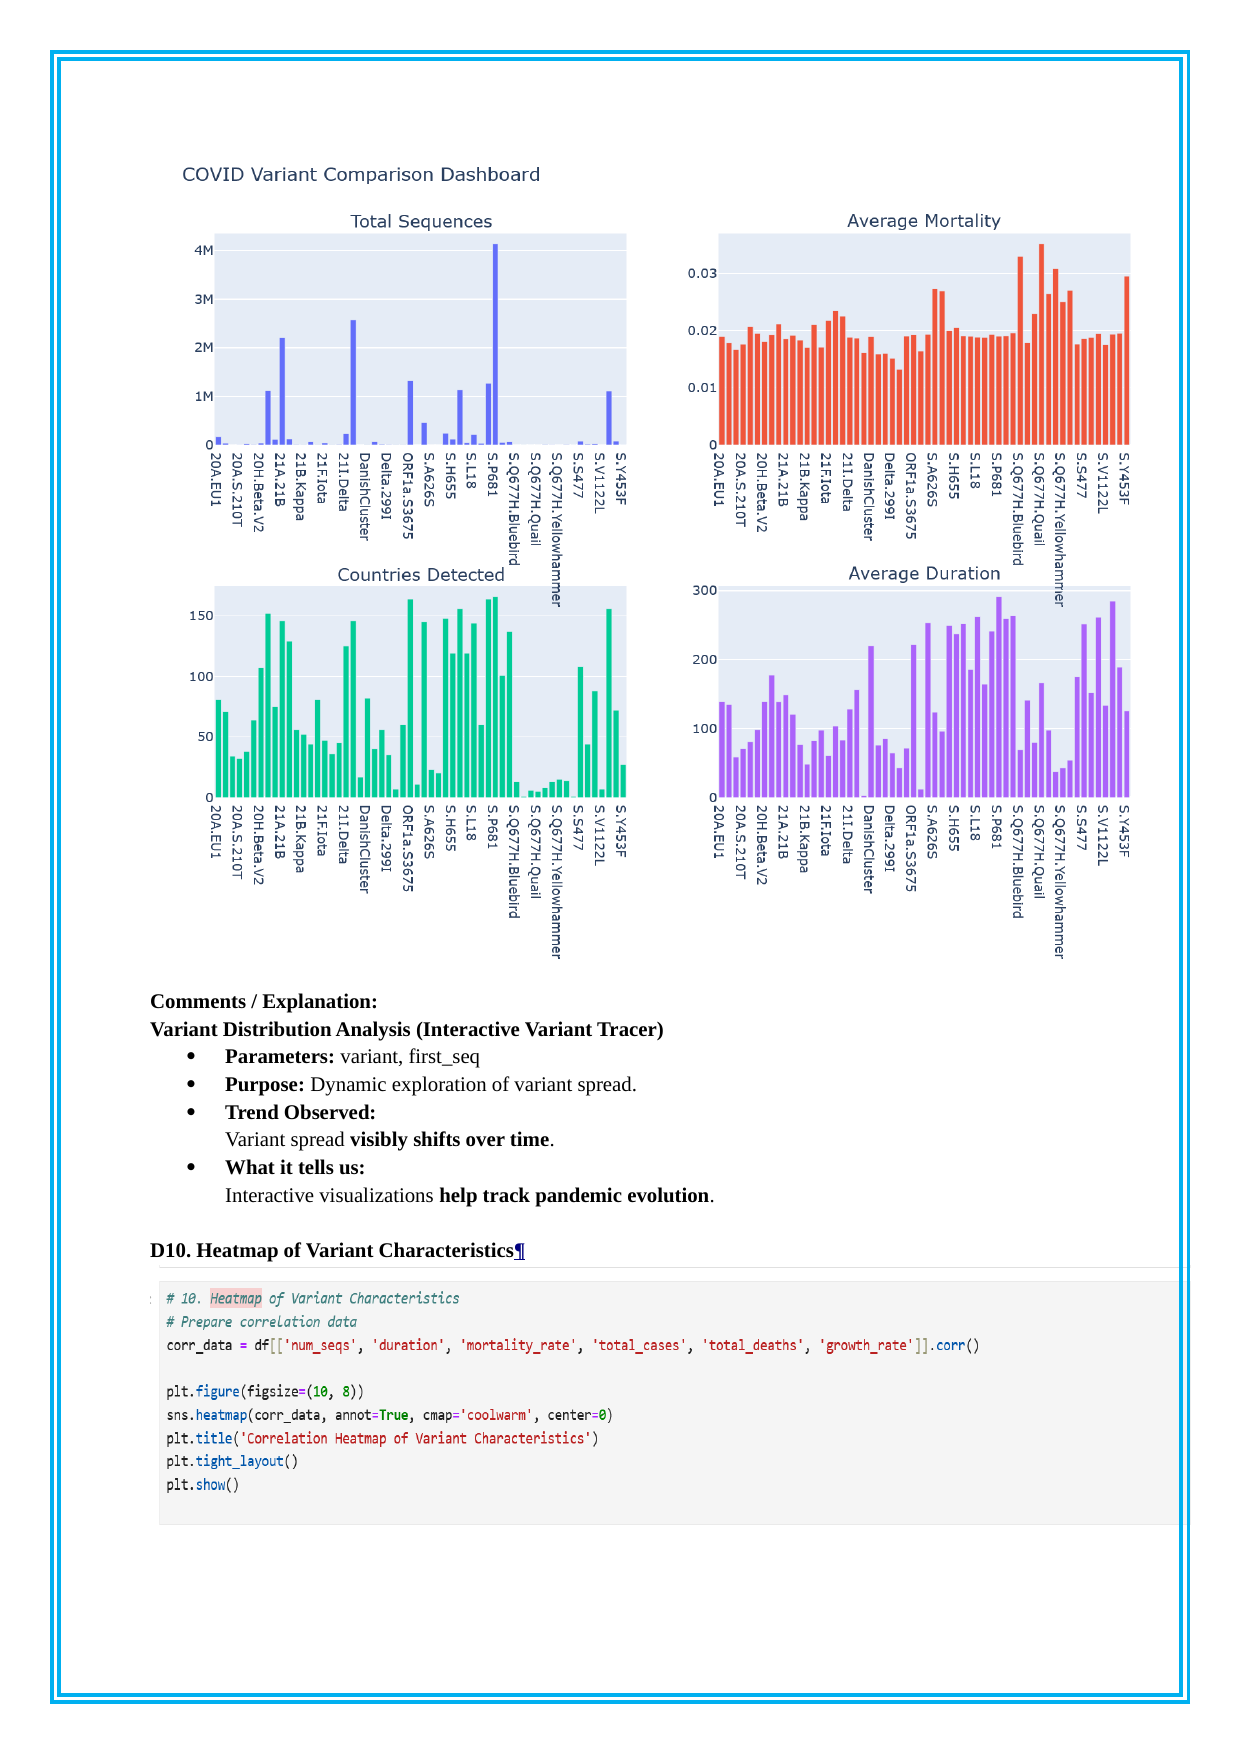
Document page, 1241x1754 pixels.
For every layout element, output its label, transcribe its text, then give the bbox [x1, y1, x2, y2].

text Comments / Explanation: [150, 989, 1090, 1013]
list What it tells us: Interactive visualizations help track pandemic evolution. [187, 1155, 1090, 1207]
list Trend Observed: Variant spread visibly shifts over time. [187, 1100, 1090, 1151]
text D10. Heatmap of Variant Characteristics¶ [150, 1238, 1090, 1262]
text Variant Distribution Analysis (Interactive Variant Tracer) [150, 1017, 1090, 1041]
list Purpose: Dynamic exploration of variant spread. [187, 1072, 1090, 1096]
list Parameters: variant, first_seq [187, 1044, 1090, 1068]
